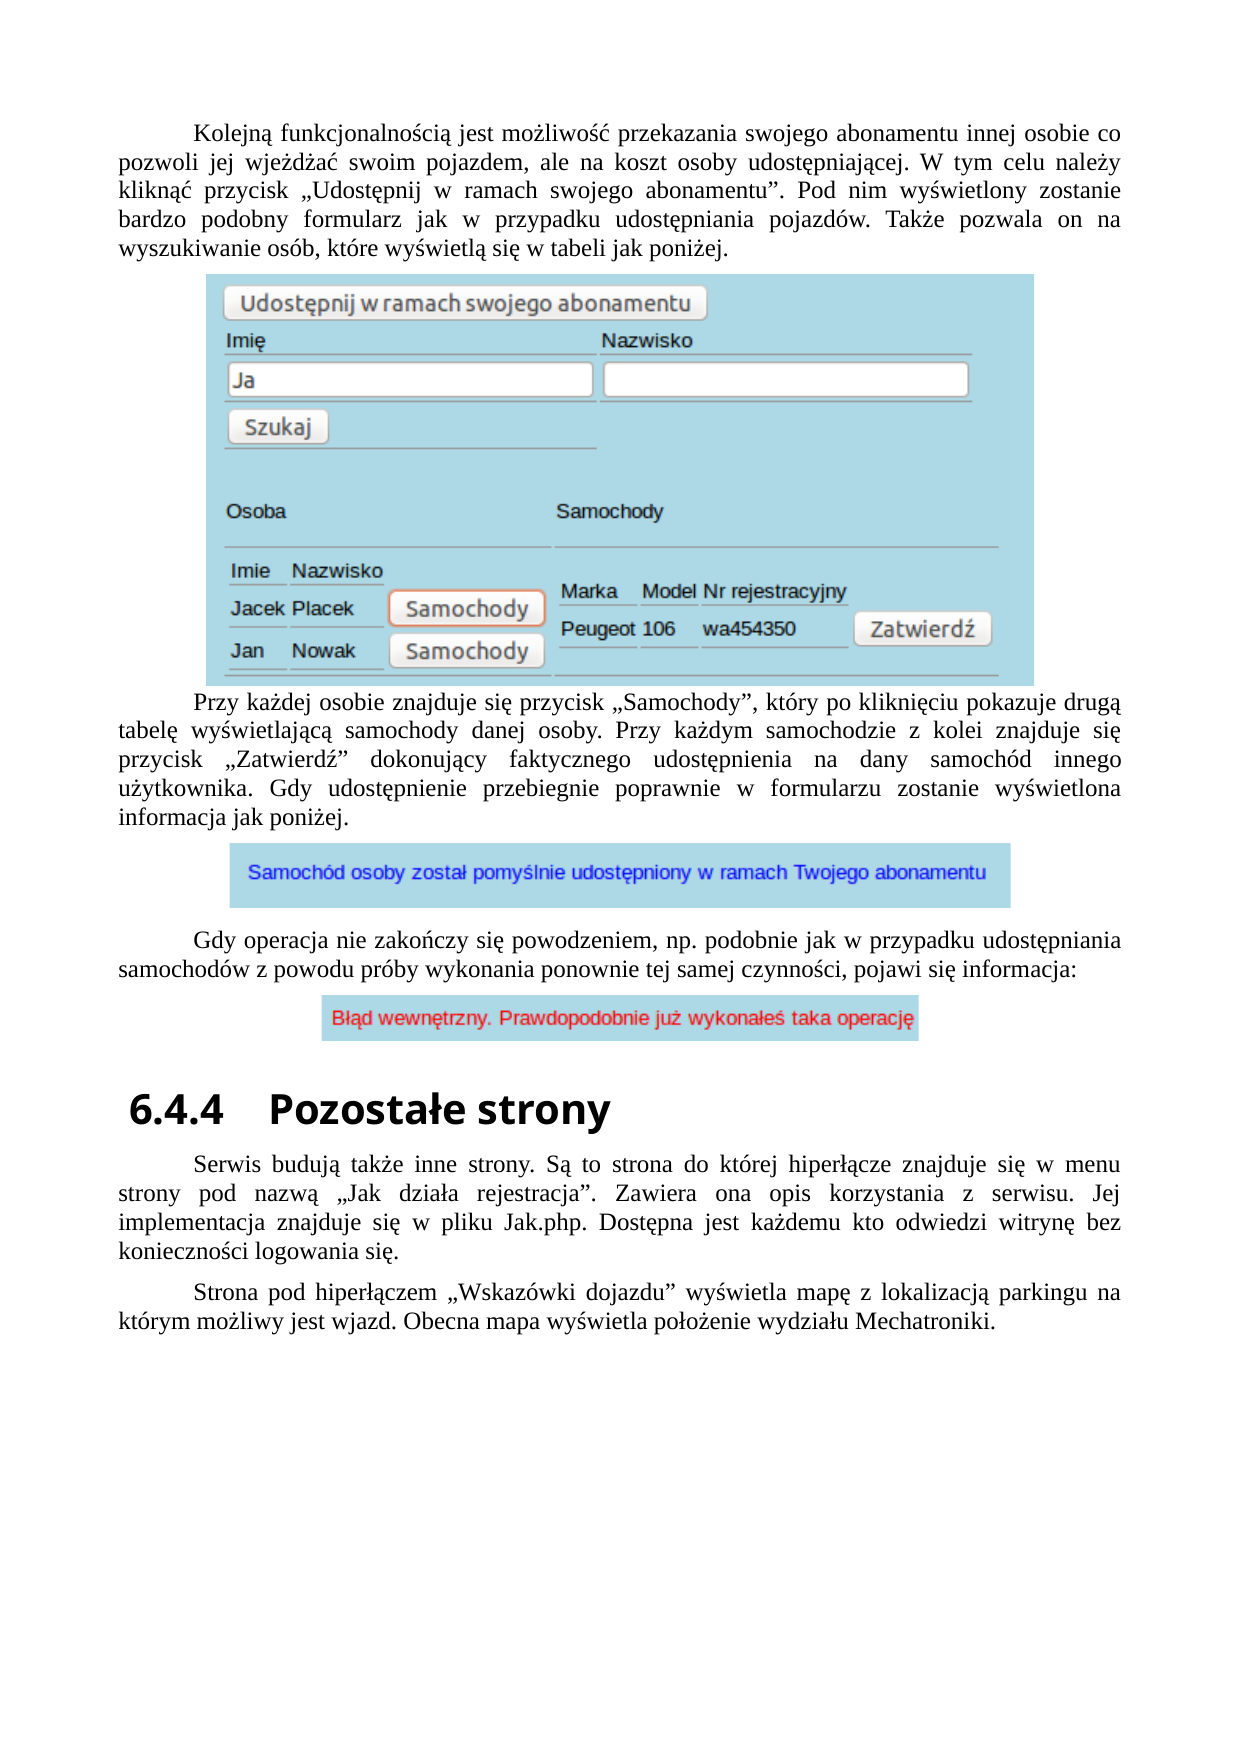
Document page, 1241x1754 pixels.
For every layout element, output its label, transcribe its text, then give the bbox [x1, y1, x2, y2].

picture [206, 274, 1035, 686]
text Kolejną funkcjonalnością jest możliwość przekazania swojego abonamentu innej osobie co pozwoli jej wjeżdżać swoim pojazdem, ale na koszt osoby udostępniającej. W tym celu należy kliknąć przycisk „Udostępnij w ramach swojego abonamentu”. Pod nim wyświetlony zostanie bardzo podobny formularz jak w przypadku udostępniania pojazdów. Także pozwala on na wyszukiwanie osób, które wyświetlą się w tabeli jak poniżej. [118, 118, 1122, 262]
picture [229, 843, 1011, 908]
text Strona pod hiperłączem „Wskazówki dojazdu” wyświetla mapę z lokalizacją parkingu na którym możliwy jest wjazd. Obecna mapa wyświetla położenie wydziału Mechatroniki. [118, 1277, 1122, 1334]
subtitle Pozostałe strony [118, 1080, 1122, 1137]
picture [321, 995, 919, 1041]
text Gdy operacja nie zakończy się powodzeniem, np. podobnie jak w przypadku udostępniania samochodów z powodu próby wykonania ponownie tej samej czynności, pojawi się informacja: [118, 926, 1122, 983]
text Przy każdej osobie znajduje się przycisk „Samochody”, który po kliknięciu pokazuje drugą tabelę wyświetlającą samochody danej osoby. Przy każdym samochodzie z kolei znajduje się przycisk „Zatwierdź” dokonujący faktycznego udostępnienia na dany samochód innego użytkownika. Gdy udostępnienie przebiegnie poprawnie w formularzu zostanie wyświetlona informacja jak poniżej. [118, 687, 1122, 831]
text Serwis budują także inne strony. Są to strona do której hiperłącze znajduje się w menu strony pod nazwą „Jak działa rejestracja”. Zawiera ona opis korzystania z serwisu. Jej implementacja znajduje się w pliku Jak.php. Dostępna jest każdemu kto odwiedzi witrynę bez konieczności logowania się. [118, 1149, 1122, 1264]
